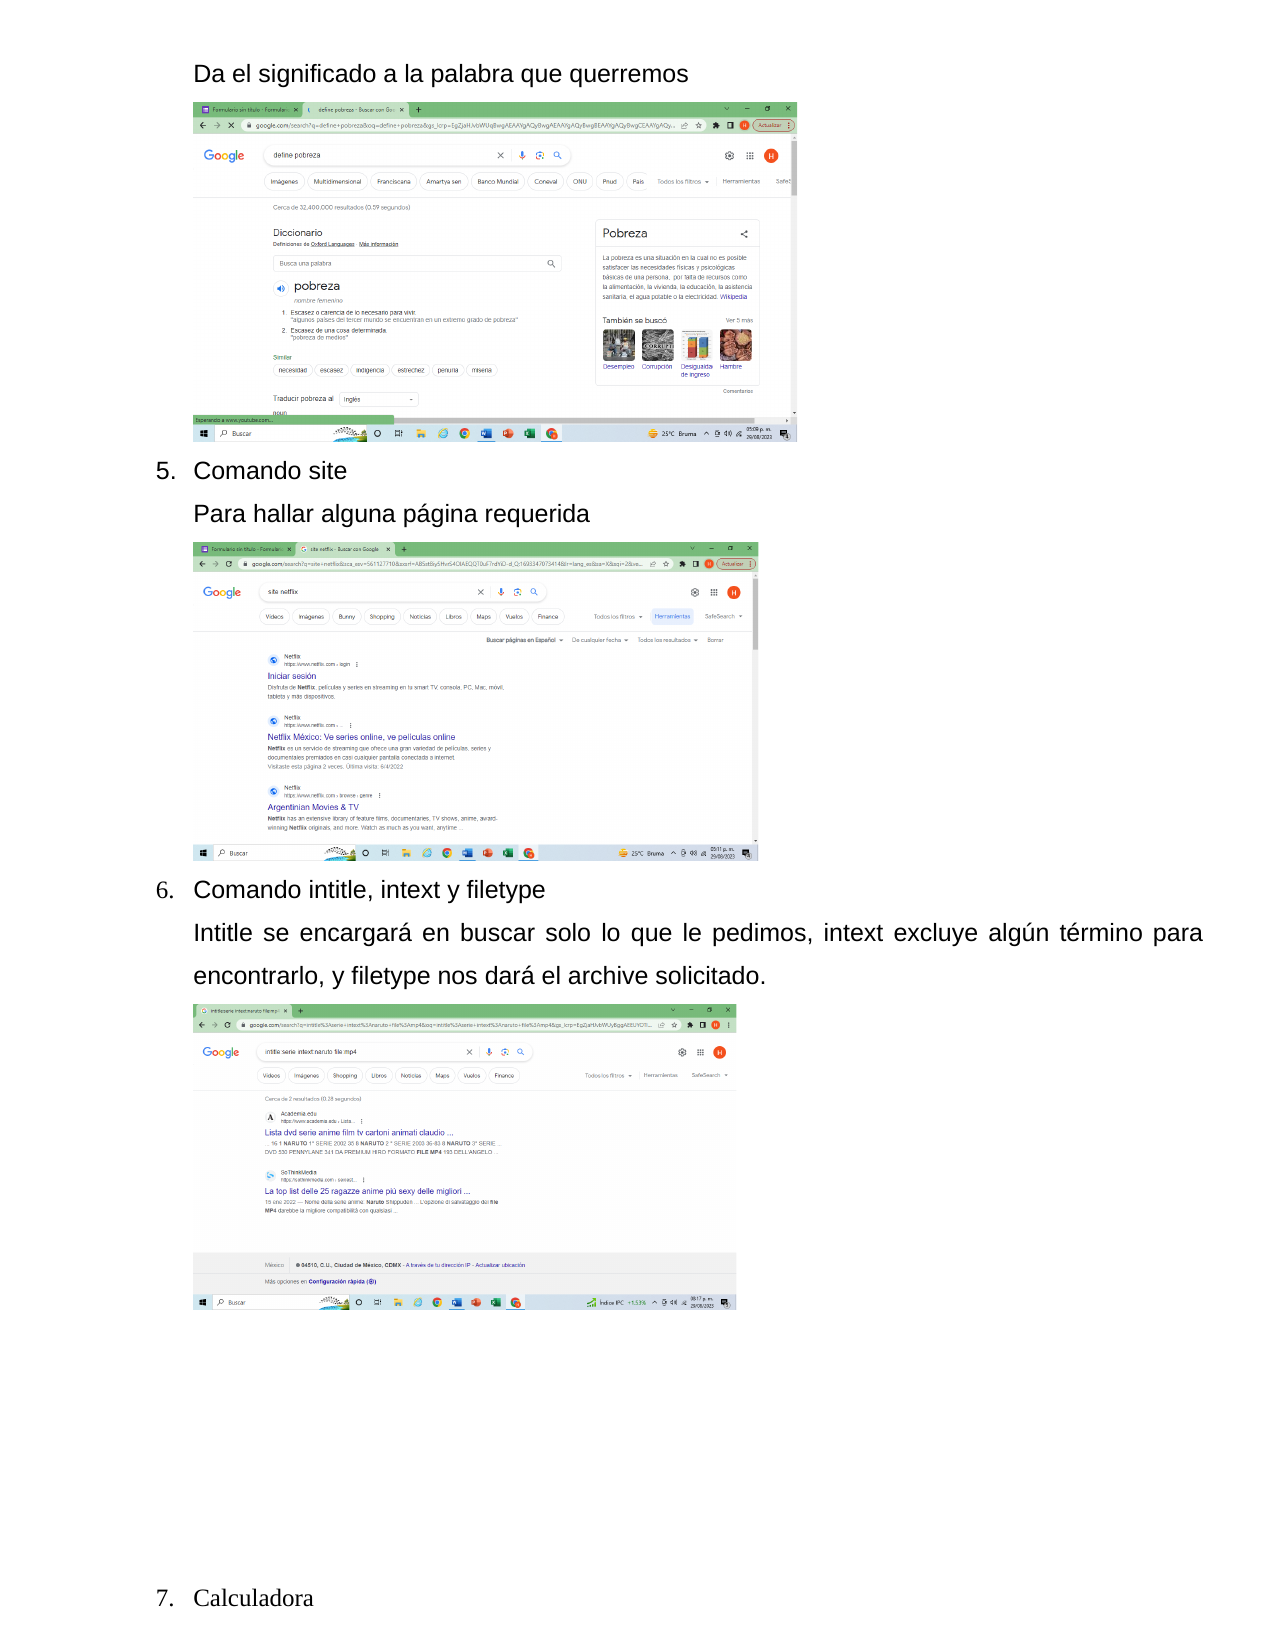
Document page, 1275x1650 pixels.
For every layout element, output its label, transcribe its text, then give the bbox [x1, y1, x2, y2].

list Calculadora [156, 1583, 1205, 1612]
text Intitle se encargará en buscar solo lo que le pedimos, intext excluye algún término para encontrarlo, y filetype nos dará el archive solicitado. [193, 918, 1205, 990]
list Comando intitle, intext y filetype [156, 875, 1205, 904]
text Para hallar alguna página requerida [193, 499, 1205, 528]
list Comando site [156, 456, 1205, 485]
text Da el significado a la palabra que querremos [193, 59, 1205, 88]
